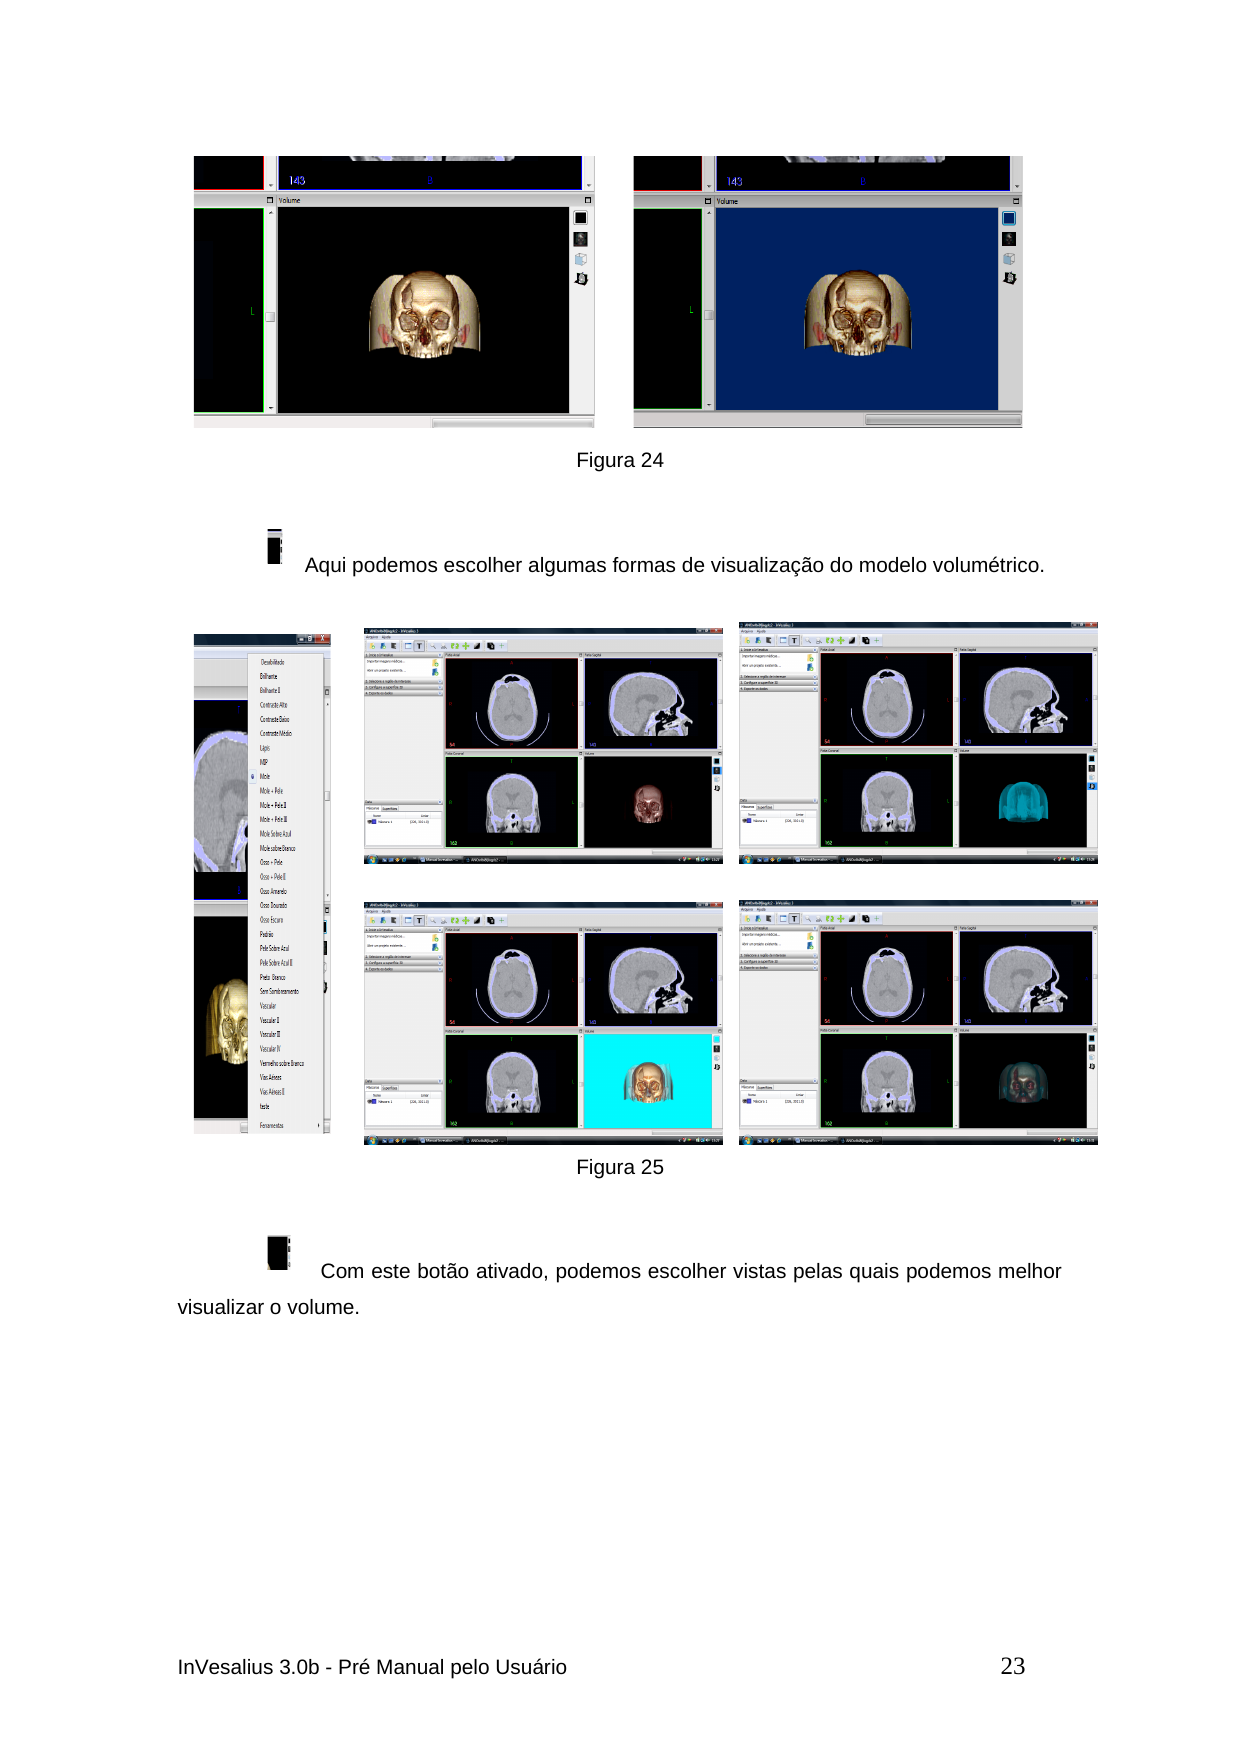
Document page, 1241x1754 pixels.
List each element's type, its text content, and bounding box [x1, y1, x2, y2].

text Figura 25 [177, 1154, 1063, 1178]
picture [364, 628, 723, 864]
text Com este botão ativado, podemos escolher vistas pelas quais podemos melhor visualizar o volume. [177, 1226, 1063, 1319]
picture [739, 900, 1098, 1145]
picture [364, 902, 723, 1145]
text Aqui podemos escolher algumas formas de visualização do modelo volumétrico. [177, 520, 1063, 577]
text Figura 24 [177, 448, 1063, 472]
picture [739, 622, 1098, 864]
